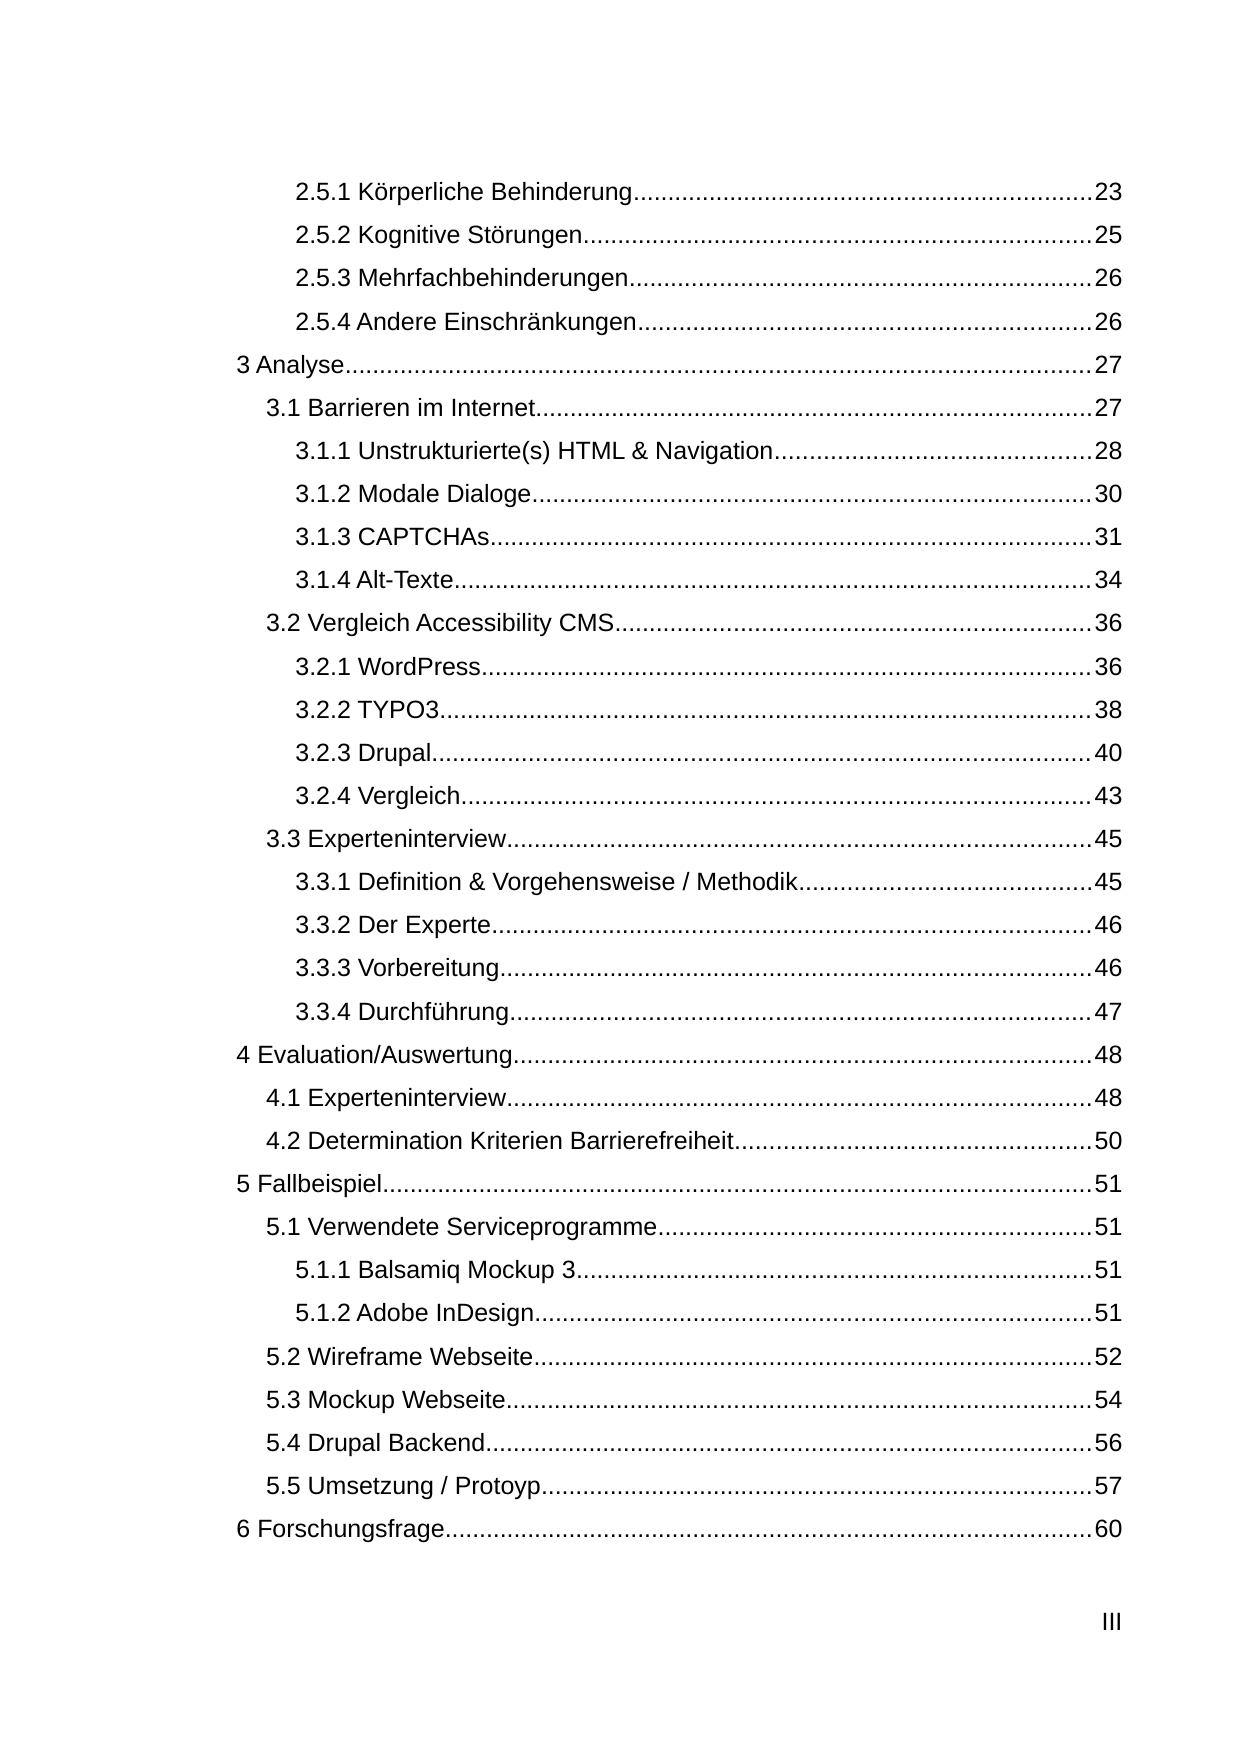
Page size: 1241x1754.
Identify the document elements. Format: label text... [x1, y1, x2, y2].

text 3.1.3 CAPTCHAs 31 [295, 522, 1122, 551]
text 3.2.2 TYPO3 38 [295, 695, 1122, 723]
text 6 Forschungsfrage 60 [236, 1514, 1122, 1543]
text 5.5 Umsetzung / Protoyp 57 [266, 1471, 1122, 1500]
text 5.2 Wireframe Webseite 52 [266, 1342, 1122, 1370]
text 3.1.4 Alt-Texte 34 [295, 565, 1122, 594]
text 3.1.2 Modale Dialoge 30 [295, 479, 1122, 508]
text 2.5.3 Mehrfachbehinderungen 26 [295, 263, 1122, 292]
text 3.3.2 Der Experte 46 [295, 910, 1122, 939]
text 3.2.1 WordPress 36 [295, 652, 1122, 680]
text 5.1.1 Balsamiq Mockup 3 51 [295, 1255, 1122, 1284]
text 3.2.3 Drupal 40 [295, 738, 1122, 767]
text 4.1 Experteninterview 48 [266, 1083, 1122, 1112]
text 3.1.1 Unstrukturierte(s) HTML & Navigation 28 [295, 436, 1122, 465]
text 2.5.4 Andere Einschränkungen 26 [295, 307, 1122, 335]
text 3 Analyse 27 [236, 350, 1122, 378]
text 3.3 Experteninterview 45 [266, 824, 1122, 853]
text 3.3.1 Definition & Vorgehensweise / Methodik 45 [295, 867, 1122, 896]
text 5.3 Mockup Webseite 54 [266, 1385, 1122, 1413]
text 3.2.4 Vergleich 43 [295, 781, 1122, 810]
text 2.5.1 Körperliche Behinderung 23 [295, 177, 1122, 206]
text 3.2 Vergleich Accessibility CMS 36 [266, 608, 1122, 637]
text 3.3.3 Vorbereitung 46 [295, 953, 1122, 982]
text 2.5.2 Kognitive Störungen 25 [295, 220, 1122, 249]
text 5.1.2 Adobe InDesign 51 [295, 1298, 1122, 1327]
text 4.2 Determination Kriterien Barrierefreiheit 50 [266, 1126, 1122, 1155]
text 4 Evaluation/Auswertung 48 [236, 1040, 1122, 1068]
text 3.3.4 Durchführung 47 [295, 997, 1122, 1025]
text 5.4 Drupal Backend 56 [266, 1428, 1122, 1457]
text 3.1 Barrieren im Internet 27 [266, 393, 1122, 422]
text 5.1 Verwendete Serviceprogramme 51 [266, 1212, 1122, 1241]
text 5 Fallbeispiel 51 [236, 1169, 1122, 1198]
